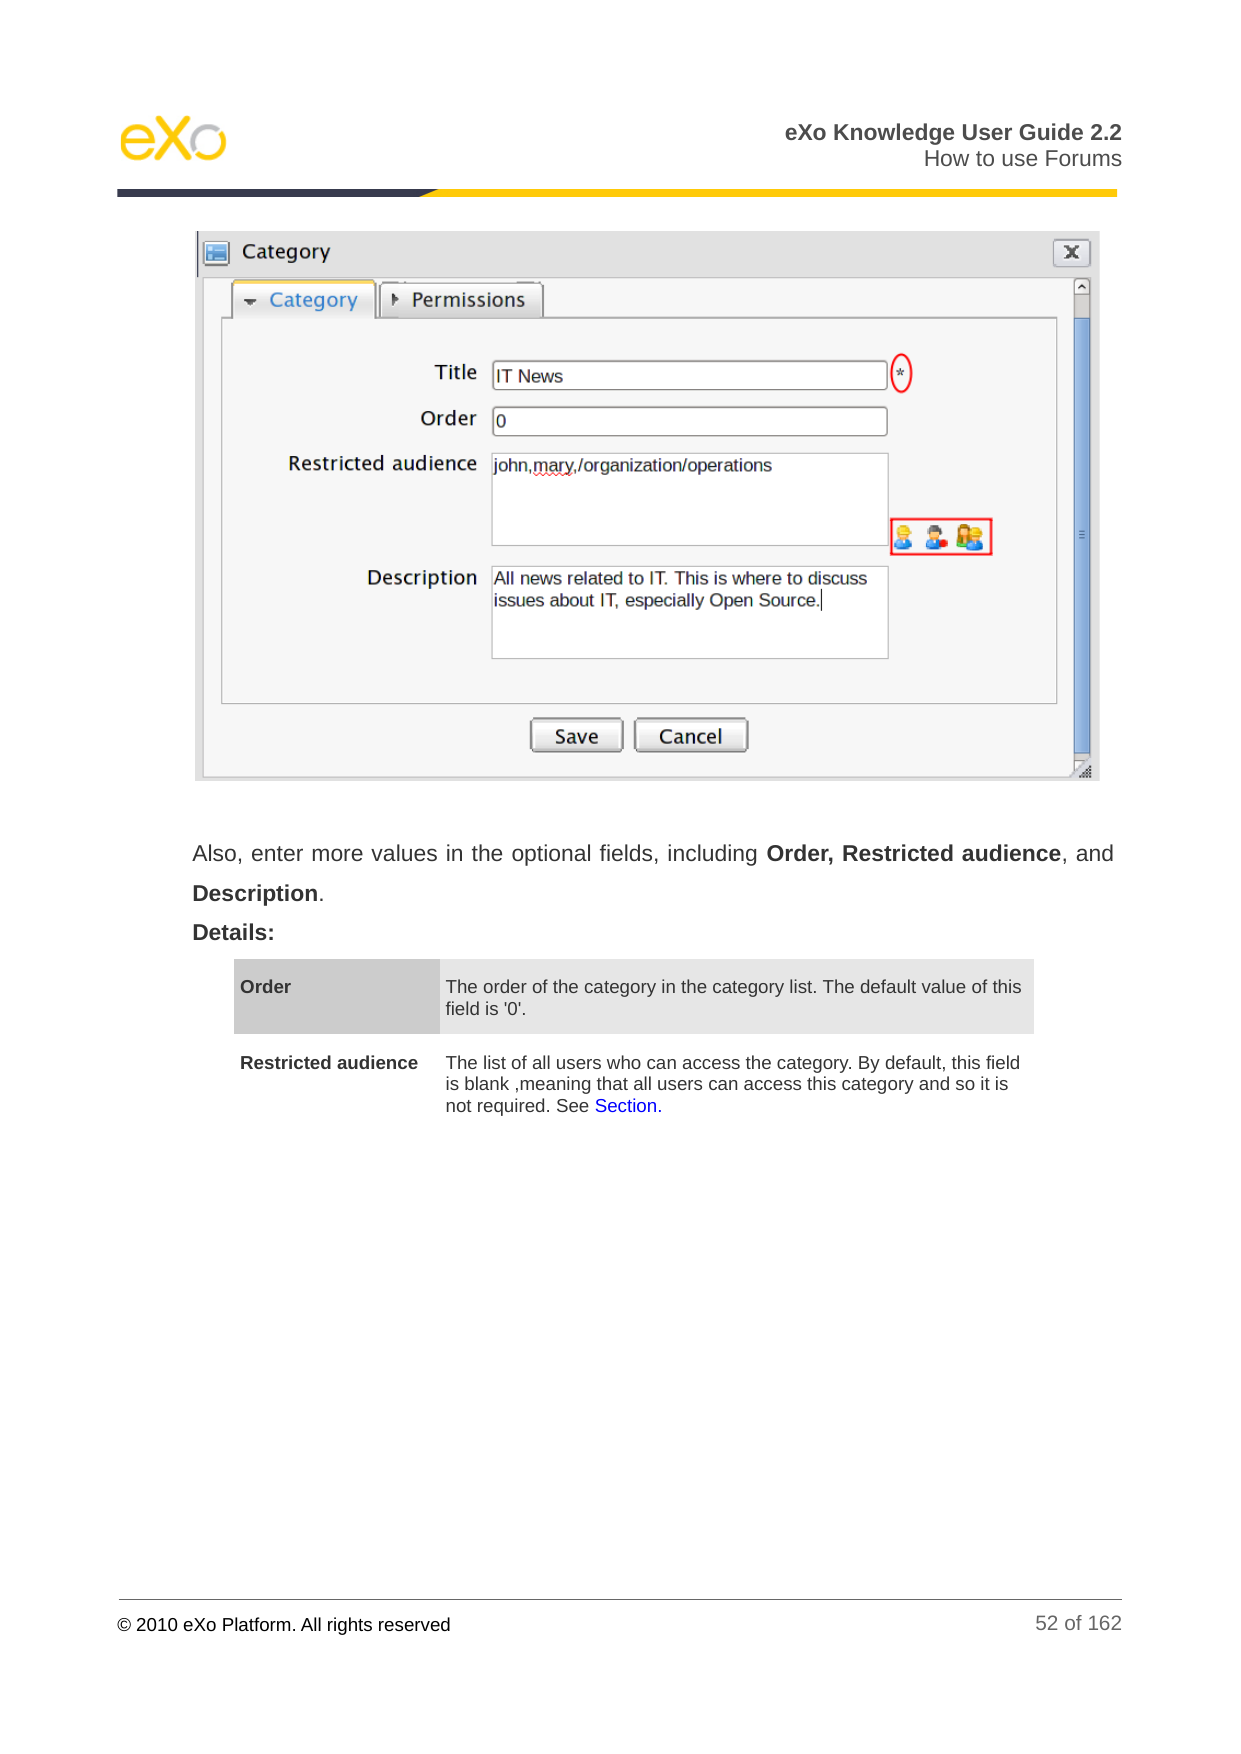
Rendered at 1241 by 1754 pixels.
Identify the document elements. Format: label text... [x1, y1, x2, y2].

text Also, enter more values in the optional fields, including Order, Restricted audience, and Description. [118, 840, 1122, 906]
table_header Order [234, 959, 440, 1034]
picture [195, 231, 1100, 781]
table_header The order of the category in the category list. The default value of this field is '0'. [440, 959, 1034, 1034]
text Details: [118, 919, 1122, 946]
picture [117, 189, 1118, 197]
picture [120, 115, 227, 161]
table_cell Restricted audience [234, 1034, 440, 1129]
table_cell The list of all users who can access the category. By default, this field is blank ,meaning that all users can access this category and so it is not required. See Section. [440, 1034, 1034, 1129]
